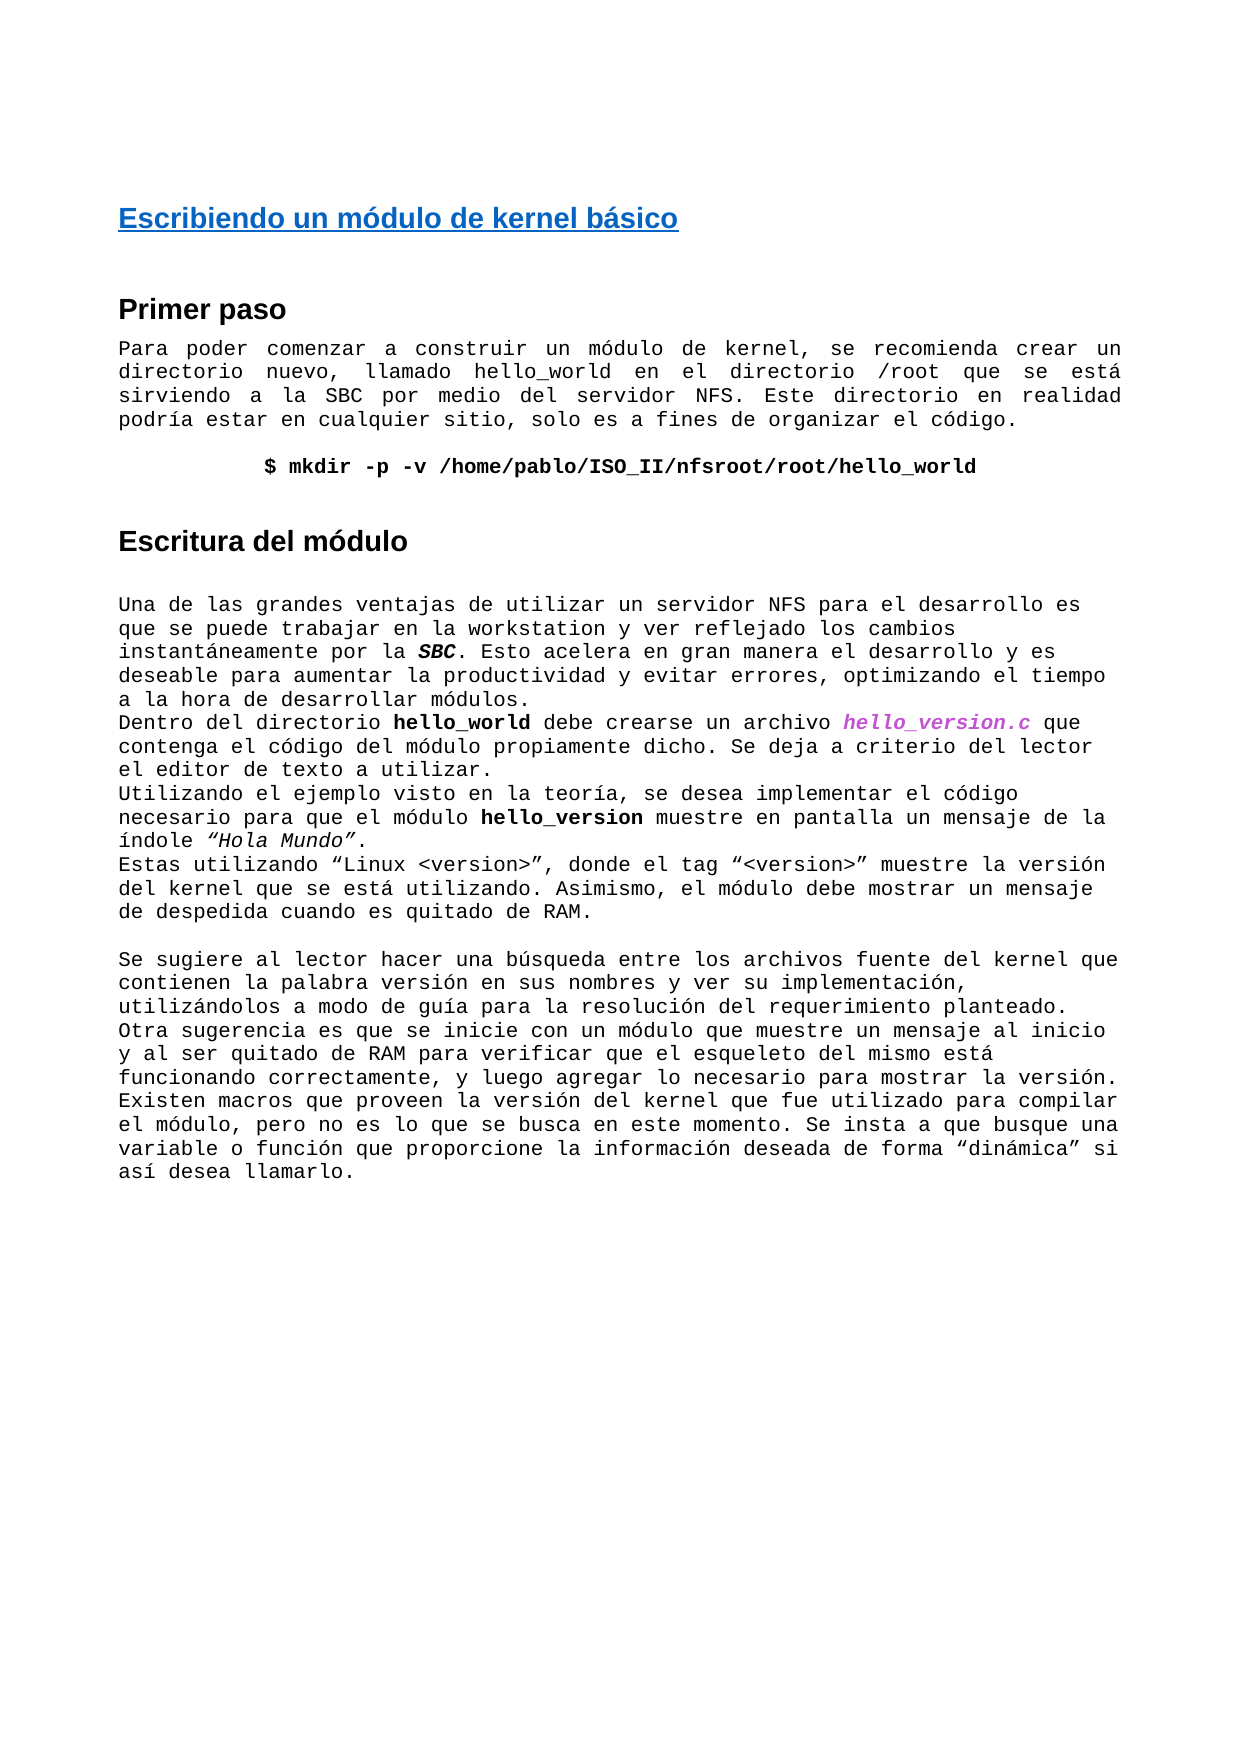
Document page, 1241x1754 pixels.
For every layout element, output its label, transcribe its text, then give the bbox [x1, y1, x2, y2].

subtitle Primer paso [118, 292, 1122, 325]
subtitle Escribiendo un módulo de kernel básico [118, 201, 1122, 235]
text Una de las grandes ventajas de utilizar un servidor NFS para el desarrollo es que se puede trabajar en la workstation y ver reflejado los cambios instantáneamente por la SBC. Esto acelera en gran manera el desarrollo y es deseable para aumentar la productividad y evitar errores, optimizando el tiempo a la hora de desarrollar módulos. [118, 594, 1122, 712]
text Otra sugerencia es que se inicie con un módulo que muestre un mensaje al inicio y al ser quitado de RAM para verificar que el esqueleto del mismo está funcionando correctamente, y luego agregar lo necesario para mostrar la versión. [118, 1019, 1122, 1091]
text Para poder comenzar a construir un módulo de kernel, se recomienda crear un directorio nuevo, llamado hello_world en el directorio /root que se está sirviendo a la SBC por medio del servidor NFS. Este directorio en realidad podría estar en cualquier sitio, solo es a fines de organizar el código. [118, 338, 1122, 432]
text variable o función que proporcione la información deseada de forma “dinámica” si así desea llamarlo. [118, 1138, 1122, 1185]
text Se sugiere al lector hacer una búsqueda entre los archivos fuente del kernel que [118, 949, 1122, 972]
text Utilizando el ejemplo visto en la teoría, se desea implementar el código necesario para que el módulo hello_version muestre en pantalla un mensaje de la índole “Hola Mundo”. [118, 783, 1122, 854]
text Estas utilizando “Linux <version>”, donde el tag “<version>” muestre la versión del kernel que se está utilizando. Asimismo, el módulo debe mostrar un mensaje de despedida cuando es quitado de RAM. [118, 854, 1122, 925]
text Existen macros que proveen la versión del kernel que fue utilizado para compilar el módulo, pero no es lo que se busca en este momento. Se insta a que busque una [118, 1091, 1122, 1138]
text Dentro del directorio hello_world debe crearse un archivo hello_version.c que contenga el código del módulo propiamente dicho. Se deja a criterio del lector el editor de texto a utilizar. [118, 712, 1122, 783]
text $ mkdir -p -v /home/pablo/ISO_II/nfsroot/root/hello_world [118, 456, 1122, 480]
subtitle Escritura del módulo [118, 524, 1122, 558]
text contienen la palabra versión en sus nombres y ver su implementación, utilizándolos a modo de guía para la resolución del requerimiento planteado. [118, 972, 1122, 1019]
